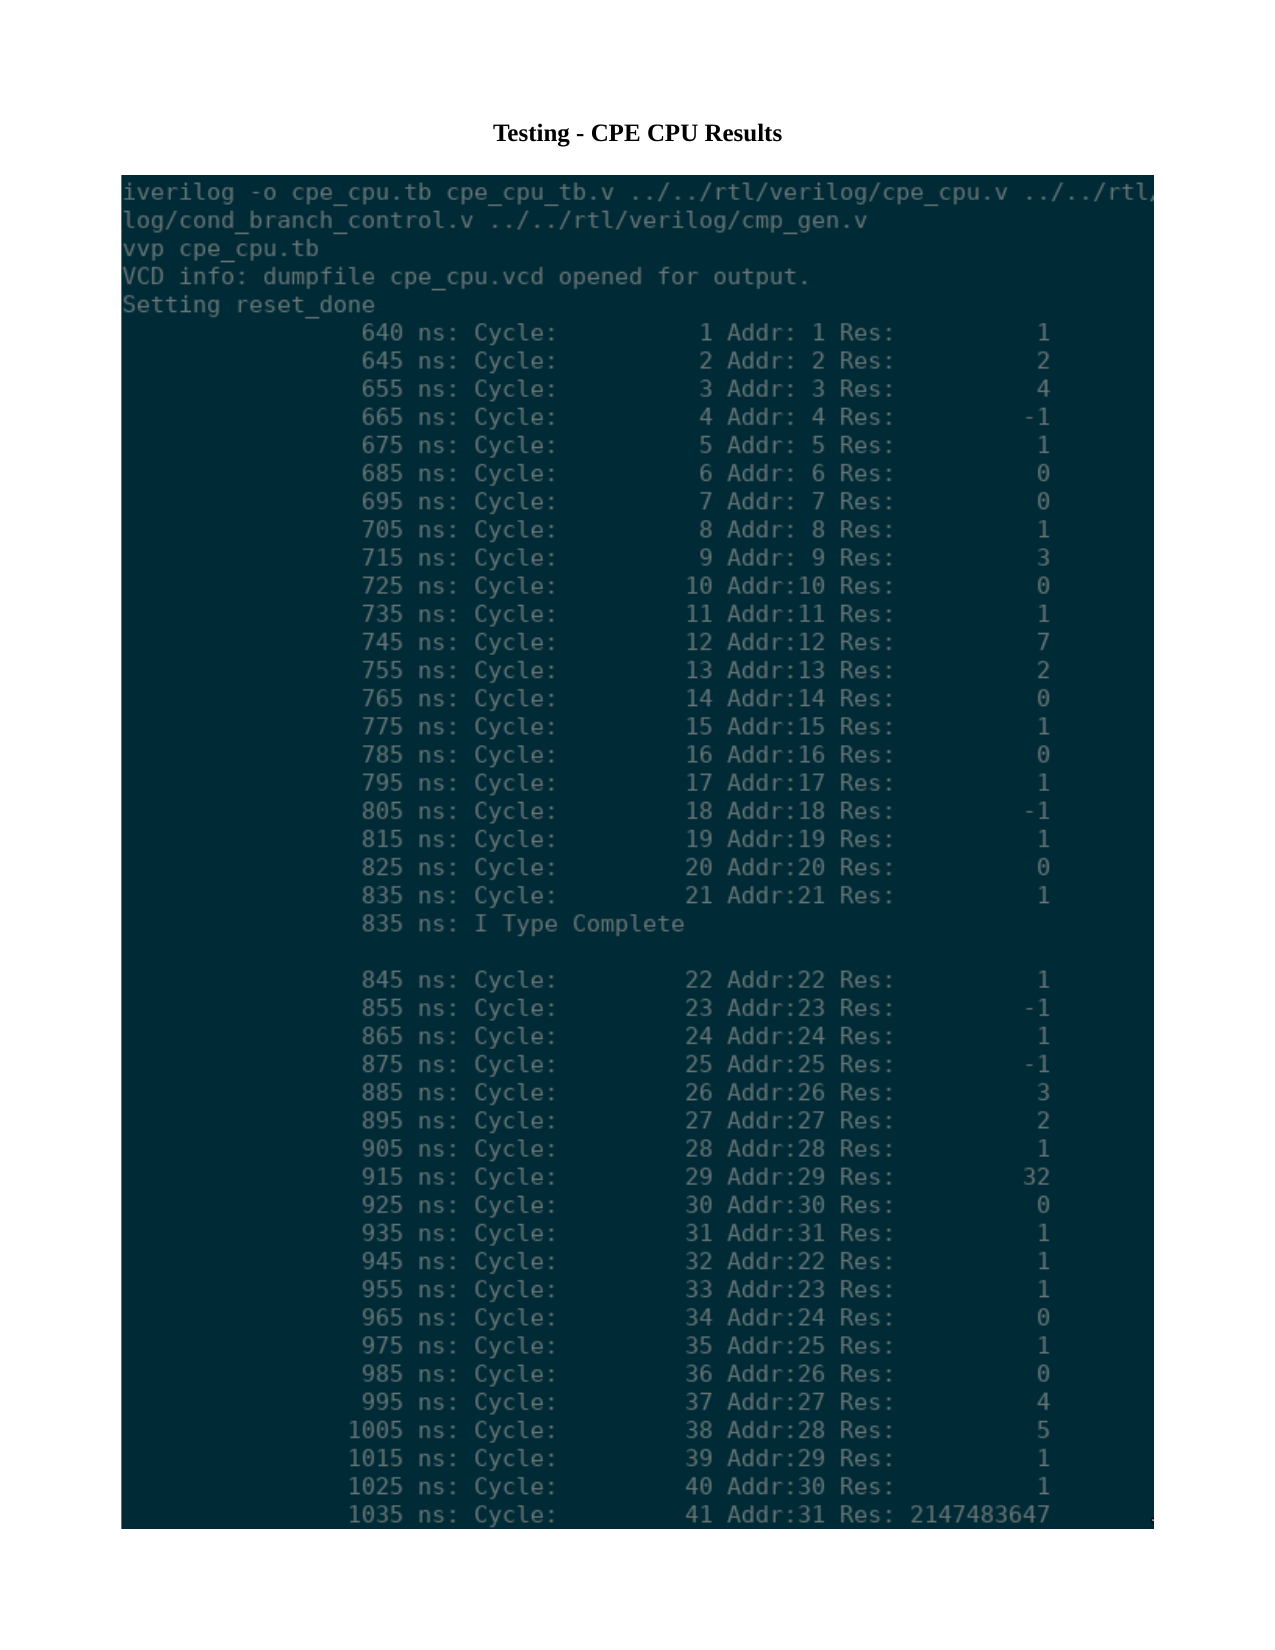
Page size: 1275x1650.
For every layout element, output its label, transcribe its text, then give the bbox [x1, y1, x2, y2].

picture [687, 1168, 697, 1184]
picture [756, 216, 782, 232]
picture [687, 1337, 697, 1353]
picture [532, 1454, 543, 1466]
picture [870, 1370, 880, 1381]
picture [180, 216, 191, 228]
picture [743, 1252, 753, 1269]
picture [1040, 436, 1048, 453]
picture [773, 328, 782, 340]
picture [773, 525, 782, 537]
picture [504, 694, 514, 706]
picture [532, 666, 543, 678]
picture [1040, 1140, 1048, 1156]
picture [504, 1370, 514, 1381]
picture [237, 244, 247, 256]
picture [476, 1168, 486, 1184]
picture [743, 1337, 753, 1353]
picture [743, 352, 753, 368]
picture [377, 1477, 388, 1494]
picture [728, 577, 741, 593]
picture [799, 1337, 810, 1353]
picture [434, 1116, 444, 1128]
picture [773, 1088, 782, 1100]
picture [181, 267, 191, 284]
picture [576, 216, 586, 227]
picture [870, 1313, 880, 1325]
picture [476, 1421, 486, 1438]
picture [841, 1055, 853, 1072]
picture [363, 1280, 374, 1297]
picture [209, 216, 219, 228]
picture [518, 1055, 528, 1072]
picture [773, 1454, 782, 1466]
picture [504, 1144, 514, 1156]
picture [293, 241, 303, 256]
picture [855, 976, 866, 987]
picture [728, 1449, 741, 1466]
picture [391, 971, 402, 987]
picture [701, 971, 711, 987]
picture [773, 807, 783, 819]
picture [799, 1365, 810, 1381]
picture [728, 1506, 741, 1522]
picture [532, 1257, 543, 1269]
picture [518, 1140, 528, 1156]
picture [702, 1506, 711, 1522]
picture [476, 1280, 486, 1297]
picture [462, 188, 472, 204]
picture [349, 216, 359, 228]
picture [729, 211, 739, 229]
picture [757, 436, 767, 453]
picture [504, 863, 514, 875]
picture [757, 887, 767, 903]
picture [574, 183, 585, 199]
picture [701, 802, 711, 819]
picture [364, 689, 374, 706]
picture [476, 886, 486, 903]
picture [870, 638, 880, 650]
picture [773, 1004, 783, 1016]
picture [743, 183, 752, 199]
picture [757, 1196, 767, 1213]
picture [855, 1313, 866, 1325]
picture [490, 1341, 500, 1358]
picture [490, 1482, 501, 1499]
picture [688, 661, 697, 678]
picture [996, 1506, 1006, 1522]
picture [674, 216, 682, 228]
picture [855, 750, 866, 762]
picture [434, 1201, 444, 1213]
picture [701, 216, 711, 228]
picture [377, 1083, 388, 1100]
picture [715, 216, 725, 232]
picture [490, 610, 500, 626]
picture [168, 188, 178, 199]
picture [476, 380, 486, 396]
picture [377, 521, 388, 537]
picture [532, 976, 542, 987]
picture [701, 830, 711, 847]
picture [391, 746, 402, 762]
picture [518, 774, 526, 790]
picture [1040, 605, 1048, 622]
picture [434, 469, 444, 481]
picture [743, 605, 753, 622]
picture [616, 211, 627, 229]
picture [855, 610, 866, 622]
picture [757, 1281, 767, 1297]
picture [799, 1168, 810, 1184]
picture [799, 1393, 810, 1410]
picture [532, 1510, 542, 1522]
picture [940, 188, 950, 199]
picture [688, 272, 698, 284]
picture [363, 1224, 374, 1241]
picture [687, 1309, 697, 1325]
picture [660, 216, 670, 227]
picture [799, 216, 810, 232]
picture [490, 328, 500, 345]
picture [391, 830, 402, 847]
picture [1038, 858, 1049, 875]
picture [702, 886, 711, 903]
picture [841, 830, 853, 847]
picture [799, 1421, 810, 1438]
picture [870, 1173, 880, 1184]
picture [391, 1477, 402, 1494]
picture [363, 188, 374, 204]
picture [378, 886, 388, 903]
picture [1038, 464, 1049, 481]
picture [687, 858, 697, 875]
picture [1040, 1224, 1048, 1241]
picture [434, 1257, 444, 1269]
picture [266, 216, 276, 227]
picture [701, 183, 711, 201]
picture [420, 1229, 430, 1241]
picture [589, 213, 598, 228]
picture [476, 521, 486, 537]
picture [870, 413, 880, 425]
picture [701, 464, 711, 481]
picture [166, 297, 176, 312]
picture [434, 1341, 444, 1353]
picture [420, 1482, 430, 1494]
picture [757, 1224, 767, 1241]
picture [743, 1506, 753, 1522]
picture [420, 863, 430, 875]
picture [490, 976, 500, 992]
picture [757, 183, 767, 201]
picture [812, 689, 824, 706]
picture [532, 1482, 542, 1494]
picture [701, 1449, 711, 1466]
picture [351, 1421, 359, 1438]
picture [349, 188, 359, 199]
picture [1038, 577, 1049, 593]
picture [870, 497, 880, 509]
picture [532, 779, 542, 790]
picture [391, 324, 402, 340]
picture [773, 1257, 782, 1269]
picture [743, 718, 753, 734]
picture [532, 891, 542, 903]
picture [701, 1337, 711, 1353]
picture [363, 774, 373, 790]
picture [1038, 661, 1049, 678]
picture [490, 807, 500, 823]
picture [420, 750, 430, 762]
picture [434, 1060, 444, 1072]
picture [757, 1168, 767, 1184]
picture [813, 1196, 824, 1213]
picture [912, 1506, 922, 1522]
picture [420, 638, 430, 650]
picture [279, 300, 289, 312]
picture [124, 211, 133, 228]
picture [743, 1084, 753, 1100]
picture [377, 1112, 388, 1128]
picture [378, 718, 388, 734]
picture [688, 577, 696, 593]
picture [420, 694, 430, 706]
picture [377, 1309, 388, 1325]
picture [813, 858, 824, 875]
picture [700, 408, 712, 425]
picture [420, 1088, 430, 1100]
picture [350, 267, 359, 284]
picture [504, 722, 514, 734]
picture [773, 441, 783, 453]
picture [391, 352, 402, 368]
picture [841, 1140, 853, 1156]
picture [773, 553, 782, 565]
picture [813, 718, 824, 734]
picture [815, 1224, 823, 1241]
picture [841, 188, 852, 199]
picture [855, 1454, 866, 1466]
picture [773, 1229, 783, 1241]
picture [728, 1337, 741, 1353]
picture [420, 1341, 430, 1353]
picture [729, 272, 739, 284]
picture [855, 863, 866, 875]
picture [870, 750, 880, 762]
picture [743, 1112, 753, 1128]
picture [757, 1365, 767, 1381]
picture [688, 830, 697, 847]
picture [518, 661, 528, 678]
picture [152, 188, 163, 199]
picture [434, 582, 444, 593]
picture [841, 774, 853, 790]
picture [813, 521, 824, 537]
picture [182, 188, 190, 199]
picture [855, 1341, 866, 1353]
picture [743, 774, 753, 790]
picture [701, 1083, 711, 1100]
picture [532, 328, 542, 340]
picture [392, 213, 401, 228]
picture [434, 553, 444, 565]
picture [476, 324, 486, 340]
picture [870, 441, 880, 453]
picture [841, 605, 853, 622]
picture [124, 244, 135, 256]
picture [801, 830, 809, 847]
picture [743, 1168, 753, 1184]
picture [757, 971, 767, 987]
picture [743, 1365, 753, 1381]
picture [504, 413, 514, 425]
picture [967, 1506, 977, 1522]
picture [785, 269, 795, 284]
picture [490, 863, 501, 880]
picture [870, 356, 880, 368]
picture [351, 1506, 359, 1522]
picture [518, 1168, 526, 1184]
picture [434, 525, 444, 537]
picture [532, 638, 543, 650]
picture [434, 1285, 444, 1297]
picture [757, 999, 767, 1016]
picture [757, 1421, 767, 1438]
picture [1039, 1280, 1049, 1297]
picture [870, 694, 880, 706]
picture [743, 549, 753, 565]
picture [773, 1116, 782, 1128]
picture [701, 380, 711, 396]
picture [687, 1112, 697, 1128]
picture [701, 1365, 711, 1381]
picture [841, 971, 853, 987]
picture [757, 1140, 767, 1156]
picture [813, 1083, 824, 1100]
picture [420, 722, 430, 734]
picture [813, 1421, 824, 1438]
picture [728, 661, 741, 678]
picture [1040, 774, 1048, 790]
picture [420, 1116, 430, 1128]
picture [476, 1140, 486, 1156]
picture [813, 1365, 824, 1381]
picture [363, 971, 388, 987]
picture [855, 891, 866, 903]
picture [757, 1478, 767, 1494]
picture [391, 1449, 402, 1466]
picture [870, 1257, 880, 1269]
picture [504, 385, 514, 396]
picture [476, 436, 486, 453]
picture [728, 1309, 741, 1325]
picture [757, 577, 767, 593]
picture [728, 352, 741, 368]
picture [855, 1510, 866, 1522]
picture [855, 835, 866, 847]
picture [321, 188, 331, 199]
picture [757, 464, 767, 481]
picture [773, 722, 782, 734]
picture [504, 328, 514, 340]
picture [476, 999, 486, 1016]
picture [379, 549, 387, 565]
picture [673, 919, 683, 931]
picture [1024, 1168, 1035, 1184]
picture [799, 1449, 810, 1466]
picture [800, 1224, 810, 1241]
picture [504, 1060, 514, 1072]
picture [490, 638, 500, 654]
picture [391, 1337, 402, 1353]
picture [855, 188, 866, 204]
picture [405, 272, 416, 288]
picture [841, 1196, 853, 1213]
picture [391, 886, 402, 903]
picture [420, 356, 430, 368]
picture [757, 1112, 767, 1128]
picture [490, 385, 500, 401]
picture [532, 863, 543, 875]
picture [519, 886, 528, 903]
picture [363, 1140, 374, 1156]
picture [773, 582, 783, 593]
picture [377, 1027, 388, 1044]
picture [757, 1027, 767, 1044]
picture [532, 807, 542, 819]
picture [420, 1454, 430, 1466]
picture [434, 328, 444, 340]
picture [363, 1196, 374, 1213]
picture [855, 413, 866, 425]
picture [801, 802, 809, 819]
picture [363, 915, 374, 931]
picture [420, 441, 430, 453]
picture [490, 582, 500, 598]
picture [363, 216, 374, 228]
picture [870, 1116, 880, 1128]
picture [166, 211, 176, 229]
picture [420, 1285, 430, 1297]
picture [814, 886, 824, 903]
picture [743, 436, 753, 453]
picture [773, 1201, 783, 1213]
picture [321, 267, 331, 284]
picture [632, 915, 640, 931]
picture [195, 300, 205, 312]
picture [476, 605, 486, 622]
picture [1040, 1027, 1048, 1044]
picture [1038, 1196, 1049, 1213]
picture [801, 718, 809, 734]
picture [743, 216, 753, 228]
picture [391, 1393, 402, 1410]
picture [519, 324, 528, 340]
picture [855, 638, 866, 650]
picture [773, 610, 783, 622]
picture [504, 807, 514, 819]
picture [757, 774, 767, 790]
picture [757, 352, 767, 368]
picture [476, 802, 486, 819]
picture [532, 750, 542, 762]
picture [364, 549, 374, 565]
picture [773, 891, 782, 903]
picture [1038, 1168, 1049, 1184]
picture [532, 1173, 542, 1184]
picture [363, 380, 374, 396]
picture [686, 1506, 696, 1522]
picture [688, 605, 696, 622]
picture [546, 919, 557, 931]
picture [504, 976, 514, 987]
picture [870, 1144, 880, 1156]
picture [659, 916, 668, 931]
picture [379, 830, 387, 847]
picture [841, 436, 853, 453]
picture [688, 774, 696, 790]
picture [801, 661, 809, 678]
picture [616, 272, 627, 284]
picture [813, 633, 824, 650]
picture [476, 858, 486, 875]
picture [773, 750, 782, 762]
picture [377, 1365, 388, 1381]
picture [1038, 352, 1049, 368]
picture [504, 666, 514, 678]
picture [870, 1510, 880, 1522]
picture [434, 976, 444, 987]
picture [518, 971, 526, 987]
picture [138, 244, 149, 256]
picture [701, 1168, 711, 1184]
picture [701, 436, 711, 453]
picture [855, 1426, 866, 1438]
picture [815, 188, 823, 199]
text Testing - CPE CPU Results [118, 118, 1157, 147]
picture [180, 244, 190, 256]
picture [307, 239, 317, 256]
picture [420, 610, 430, 622]
picture [1040, 971, 1048, 987]
picture [490, 553, 500, 570]
picture [434, 863, 444, 875]
picture [1037, 380, 1049, 396]
picture [630, 267, 641, 284]
picture [434, 497, 444, 509]
picture [812, 1309, 822, 1325]
picture [773, 1341, 782, 1353]
picture [476, 746, 486, 762]
picture [743, 1281, 753, 1297]
picture [813, 1252, 824, 1269]
picture [728, 830, 741, 847]
picture [855, 469, 866, 481]
picture [504, 638, 514, 650]
picture [490, 356, 500, 373]
picture [420, 469, 430, 481]
picture [855, 582, 866, 593]
picture [350, 1477, 359, 1494]
picture [490, 1370, 500, 1386]
picture [1040, 1055, 1049, 1072]
picture [841, 1309, 853, 1325]
picture [377, 408, 388, 425]
picture [434, 1004, 444, 1016]
picture [799, 858, 810, 875]
picture [378, 436, 388, 453]
picture [799, 1252, 810, 1269]
picture [841, 1252, 853, 1269]
picture [813, 1055, 824, 1072]
picture [757, 1337, 767, 1353]
picture [504, 1229, 514, 1241]
picture [814, 661, 824, 678]
picture [898, 188, 908, 204]
picture [982, 1506, 992, 1522]
picture [434, 1032, 444, 1044]
picture [743, 690, 753, 706]
picture [504, 1341, 514, 1353]
picture [870, 553, 880, 565]
picture [378, 605, 388, 622]
picture [490, 1398, 500, 1414]
picture [292, 272, 317, 288]
picture [701, 352, 711, 368]
picture [363, 1449, 374, 1466]
picture [1038, 1309, 1049, 1325]
picture [420, 216, 430, 228]
picture [813, 1477, 824, 1494]
picture [773, 1144, 782, 1156]
picture [687, 1140, 697, 1156]
picture [799, 999, 810, 1016]
picture [391, 577, 402, 593]
picture [504, 1116, 514, 1128]
picture [687, 1365, 697, 1381]
picture [420, 1201, 430, 1213]
picture [420, 413, 430, 425]
picture [420, 582, 430, 593]
picture [757, 802, 767, 819]
picture [504, 1313, 514, 1325]
picture [687, 886, 697, 903]
picture [504, 469, 514, 481]
picture [476, 1252, 486, 1269]
picture [1039, 1477, 1049, 1494]
picture [476, 1393, 486, 1410]
picture [870, 610, 880, 622]
picture [799, 1027, 810, 1044]
picture [518, 436, 528, 453]
picture [532, 1116, 542, 1128]
picture [659, 267, 669, 284]
picture [773, 356, 782, 368]
picture [1040, 324, 1049, 340]
picture [1039, 633, 1049, 650]
picture [377, 746, 388, 762]
picture [815, 324, 823, 340]
picture [701, 1421, 711, 1438]
picture [504, 497, 514, 509]
picture [476, 915, 486, 931]
picture [743, 464, 753, 481]
picture [434, 1454, 444, 1466]
picture [743, 999, 753, 1016]
picture [152, 297, 162, 312]
picture [377, 577, 388, 593]
picture [855, 1201, 866, 1213]
picture [351, 1449, 359, 1466]
picture [841, 549, 853, 565]
picture [335, 267, 345, 284]
picture [757, 324, 767, 340]
picture [870, 779, 880, 790]
picture [532, 441, 543, 453]
picture [490, 1116, 500, 1133]
picture [490, 413, 500, 429]
picture [813, 216, 824, 228]
picture [855, 779, 866, 790]
picture [603, 211, 611, 228]
picture [138, 188, 149, 199]
picture [504, 582, 514, 593]
picture [743, 521, 753, 537]
picture [1039, 886, 1049, 903]
picture [800, 1196, 810, 1213]
picture [434, 356, 444, 368]
picture [701, 661, 711, 678]
picture [773, 666, 782, 678]
picture [927, 1506, 936, 1522]
picture [701, 1140, 711, 1156]
picture [773, 1370, 783, 1381]
picture [377, 380, 388, 396]
picture [532, 525, 542, 537]
picture [701, 718, 711, 734]
picture [700, 689, 711, 706]
picture [490, 1144, 500, 1161]
picture [519, 718, 528, 734]
picture [519, 492, 528, 509]
picture [504, 441, 514, 453]
picture [251, 244, 261, 260]
picture [420, 553, 430, 565]
picture [1038, 689, 1049, 706]
picture [841, 999, 853, 1016]
picture [518, 577, 526, 593]
picture [855, 497, 866, 509]
picture [377, 464, 388, 481]
picture [757, 690, 767, 706]
picture [773, 835, 783, 847]
picture [532, 582, 542, 593]
picture [1040, 1449, 1049, 1466]
picture [490, 750, 500, 767]
picture [1137, 183, 1145, 199]
picture [181, 296, 191, 312]
picture [363, 408, 374, 425]
picture [855, 1004, 866, 1016]
picture [743, 1421, 753, 1438]
picture [434, 1173, 444, 1184]
picture [1040, 802, 1048, 819]
picture [532, 267, 542, 284]
picture [813, 1449, 824, 1466]
picture [363, 577, 373, 593]
picture [743, 887, 753, 903]
picture [518, 188, 528, 204]
picture [757, 1084, 767, 1100]
picture [532, 1201, 542, 1213]
picture [841, 1365, 853, 1381]
picture [1038, 1393, 1050, 1409]
picture [728, 1280, 741, 1297]
picture [687, 1252, 697, 1269]
picture [773, 863, 782, 875]
picture [209, 188, 219, 199]
picture [363, 1365, 374, 1381]
picture [532, 1229, 543, 1241]
picture [813, 464, 824, 481]
picture [870, 1482, 880, 1494]
picture [518, 1337, 528, 1353]
picture [490, 441, 500, 457]
picture [363, 999, 374, 1016]
picture [801, 633, 809, 650]
picture [841, 1168, 853, 1184]
picture [504, 750, 514, 762]
picture [209, 300, 219, 317]
picture [363, 1506, 374, 1522]
picture [743, 971, 753, 987]
picture [490, 666, 501, 683]
picture [363, 1477, 374, 1494]
picture [377, 858, 388, 875]
picture [518, 1196, 527, 1213]
picture [743, 746, 753, 762]
picture [815, 1506, 823, 1522]
picture [688, 718, 697, 734]
picture [490, 1004, 500, 1020]
picture [476, 1027, 486, 1044]
picture [812, 1027, 825, 1044]
picture [954, 188, 964, 204]
picture [391, 549, 402, 565]
picture [855, 1398, 866, 1410]
picture [773, 1510, 782, 1522]
picture [728, 436, 741, 453]
picture [434, 722, 444, 734]
picture [391, 1506, 402, 1522]
picture [757, 1393, 767, 1410]
picture [870, 1004, 880, 1016]
picture [757, 830, 767, 847]
picture [364, 661, 374, 678]
picture [728, 1477, 741, 1494]
picture [490, 1032, 500, 1048]
picture [209, 267, 219, 284]
picture [644, 216, 655, 228]
picture [518, 272, 528, 284]
picture [701, 492, 711, 509]
picture [701, 746, 711, 762]
picture [391, 1224, 402, 1241]
picture [841, 1449, 853, 1466]
picture [363, 1027, 374, 1044]
picture [801, 774, 809, 790]
picture [490, 891, 501, 908]
picture [702, 324, 711, 340]
picture [1126, 185, 1131, 199]
picture [757, 605, 767, 622]
picture [476, 689, 486, 706]
picture [813, 746, 824, 762]
picture [870, 891, 880, 903]
picture [434, 750, 444, 762]
picture [434, 1144, 444, 1156]
picture [728, 464, 741, 481]
picture [504, 610, 514, 622]
picture [841, 521, 853, 537]
picture [728, 408, 741, 425]
picture [728, 633, 741, 650]
picture [1040, 408, 1048, 425]
picture [238, 300, 248, 312]
picture [870, 385, 880, 396]
picture [688, 802, 696, 819]
picture [743, 633, 753, 650]
picture [841, 1027, 853, 1044]
picture [476, 971, 486, 987]
picture [391, 1168, 402, 1184]
picture [701, 1477, 711, 1494]
picture [757, 1309, 767, 1325]
picture [420, 497, 430, 509]
picture [841, 408, 853, 425]
picture [152, 244, 163, 260]
picture [377, 1421, 388, 1438]
picture [391, 1421, 402, 1438]
picture [728, 746, 741, 762]
picture [363, 300, 374, 312]
picture [532, 553, 542, 565]
picture [743, 493, 753, 509]
picture [476, 661, 486, 678]
picture [841, 1112, 853, 1128]
picture [518, 380, 526, 396]
picture [420, 1370, 430, 1381]
picture [420, 807, 430, 819]
picture [841, 1083, 853, 1100]
picture [773, 1398, 783, 1410]
picture [519, 1477, 528, 1494]
picture [673, 272, 683, 284]
picture [743, 408, 753, 425]
picture [588, 272, 599, 284]
picture [434, 1510, 444, 1522]
picture [715, 272, 725, 284]
picture [1038, 746, 1049, 762]
picture [377, 188, 388, 199]
picture [152, 267, 163, 284]
picture [391, 999, 402, 1016]
picture [813, 1168, 824, 1184]
picture [335, 300, 345, 312]
picture [814, 774, 824, 790]
picture [448, 272, 458, 284]
picture [420, 1173, 430, 1184]
picture [532, 497, 542, 509]
picture [757, 1252, 767, 1269]
picture [728, 999, 741, 1016]
picture [855, 1482, 866, 1494]
picture [476, 830, 486, 847]
picture [504, 1426, 514, 1438]
picture [409, 184, 414, 199]
picture [391, 1252, 402, 1269]
picture [490, 1313, 500, 1330]
picture [728, 549, 741, 565]
picture [855, 1088, 866, 1100]
picture [728, 1112, 741, 1128]
picture [378, 1224, 388, 1241]
picture [377, 216, 388, 228]
picture [728, 380, 741, 396]
picture [476, 1055, 486, 1072]
picture [743, 1478, 753, 1494]
picture [728, 1140, 741, 1156]
picture [532, 694, 542, 706]
picture [391, 1196, 402, 1213]
picture [321, 211, 331, 228]
picture [490, 1060, 501, 1077]
picture [687, 1224, 697, 1241]
picture [462, 272, 472, 288]
picture [434, 1088, 444, 1100]
picture [563, 184, 569, 199]
picture [476, 1337, 486, 1353]
picture [855, 694, 866, 706]
picture [504, 272, 514, 284]
picture [307, 216, 317, 228]
picture [434, 694, 444, 706]
picture [773, 1285, 782, 1297]
picture [870, 863, 880, 875]
picture [420, 1060, 430, 1072]
picture [476, 1224, 486, 1241]
picture [490, 1510, 500, 1527]
picture [504, 1032, 514, 1044]
picture [728, 1224, 741, 1241]
picture [378, 1055, 388, 1072]
picture [519, 689, 528, 706]
picture [813, 380, 824, 396]
picture [870, 722, 880, 734]
picture [518, 802, 527, 819]
picture [420, 1004, 430, 1016]
picture [773, 1482, 782, 1494]
picture [377, 661, 388, 678]
picture [813, 1337, 824, 1353]
picture [1039, 1506, 1049, 1522]
picture [195, 244, 205, 260]
picture [841, 464, 853, 481]
picture [855, 385, 866, 396]
picture [828, 183, 836, 199]
picture [391, 633, 402, 650]
picture [363, 605, 373, 621]
picture [841, 661, 853, 678]
picture [701, 1055, 711, 1072]
picture [773, 638, 783, 650]
picture [687, 999, 697, 1016]
picture [814, 1112, 824, 1128]
picture [855, 1116, 866, 1128]
picture [773, 497, 782, 509]
picture [728, 1083, 741, 1100]
picture [757, 718, 767, 734]
picture [518, 830, 528, 847]
picture [490, 694, 501, 711]
picture [688, 746, 697, 762]
picture [476, 577, 486, 593]
picture [476, 352, 486, 368]
picture [391, 718, 402, 734]
picture [476, 492, 486, 509]
picture [743, 1055, 753, 1072]
picture [687, 1055, 697, 1072]
picture [504, 356, 514, 368]
picture [504, 1257, 514, 1269]
picture [391, 436, 402, 453]
picture [728, 1027, 741, 1044]
picture [518, 408, 527, 425]
picture [574, 915, 584, 931]
picture [378, 1337, 388, 1353]
picture [855, 1032, 866, 1044]
picture [321, 296, 331, 312]
picture [560, 272, 570, 284]
picture [265, 188, 275, 199]
picture [504, 779, 514, 790]
picture [420, 1398, 430, 1410]
picture [701, 577, 711, 593]
picture [1040, 718, 1049, 734]
picture [870, 1398, 880, 1410]
picture [743, 577, 753, 593]
picture [1038, 1365, 1049, 1381]
picture [391, 1365, 402, 1381]
picture [743, 380, 753, 396]
picture [363, 1252, 388, 1269]
picture [391, 408, 402, 425]
picture [434, 441, 444, 453]
picture [518, 746, 528, 762]
picture [841, 1421, 853, 1438]
picture [799, 1477, 810, 1494]
picture [293, 297, 303, 312]
picture [377, 1280, 388, 1297]
picture [420, 1144, 430, 1156]
picture [813, 549, 824, 565]
picture [391, 1112, 402, 1128]
picture [377, 492, 388, 509]
picture [996, 188, 1006, 199]
picture [841, 492, 853, 509]
picture [743, 1449, 753, 1466]
picture [532, 1032, 543, 1044]
picture [855, 553, 866, 565]
picture [476, 408, 486, 425]
picture [476, 1506, 486, 1522]
picture [855, 666, 866, 678]
picture [841, 324, 853, 340]
picture [532, 1285, 542, 1297]
picture [518, 919, 528, 936]
picture [1052, 183, 1063, 201]
picture [363, 1337, 374, 1353]
picture [855, 525, 866, 537]
picture [532, 1088, 542, 1100]
picture [363, 1083, 374, 1100]
picture [194, 216, 205, 228]
picture [799, 1083, 810, 1100]
picture [420, 835, 430, 847]
picture [812, 408, 825, 424]
picture [757, 1055, 767, 1072]
picture [532, 1060, 543, 1072]
picture [379, 1168, 387, 1184]
picture [728, 718, 741, 734]
picture [1040, 1337, 1048, 1353]
picture [701, 1196, 711, 1213]
picture [504, 891, 514, 903]
picture [391, 464, 402, 481]
picture [1039, 549, 1049, 565]
picture [813, 971, 824, 987]
picture [519, 1112, 528, 1128]
picture [841, 1224, 853, 1241]
picture [434, 211, 443, 228]
picture [391, 915, 402, 931]
picture [376, 633, 389, 650]
picture [490, 497, 501, 514]
picture [939, 1506, 949, 1522]
picture [701, 858, 711, 875]
picture [391, 661, 402, 678]
picture [870, 1060, 880, 1072]
picture [728, 774, 741, 790]
picture [659, 183, 669, 201]
picture [532, 385, 542, 396]
picture [841, 802, 853, 819]
picture [855, 1144, 866, 1156]
picture [701, 633, 711, 650]
picture [855, 1257, 866, 1269]
picture [420, 666, 430, 678]
picture [813, 577, 824, 593]
picture [504, 1285, 514, 1297]
picture [813, 436, 824, 453]
picture [732, 185, 737, 199]
picture [757, 408, 767, 425]
picture [363, 858, 374, 875]
picture [743, 1196, 753, 1213]
picture [504, 1201, 514, 1213]
picture [434, 1370, 444, 1381]
picture [686, 1477, 697, 1494]
picture [124, 295, 134, 312]
picture [743, 1027, 753, 1044]
picture [728, 1168, 741, 1184]
picture [434, 385, 444, 396]
picture [813, 802, 824, 819]
picture [138, 300, 149, 312]
picture [363, 1112, 374, 1128]
picture [279, 216, 289, 228]
picture [701, 999, 711, 1016]
picture [743, 661, 753, 678]
picture [728, 886, 741, 903]
picture [841, 689, 853, 706]
picture [407, 216, 417, 227]
picture [1040, 1252, 1049, 1269]
picture [757, 272, 767, 289]
picture [434, 1426, 444, 1438]
picture [560, 211, 570, 229]
picture [870, 1201, 880, 1213]
picture [518, 1252, 528, 1269]
picture [391, 774, 402, 790]
picture [773, 1313, 782, 1325]
picture [363, 1393, 374, 1410]
picture [434, 666, 444, 678]
picture [420, 1032, 430, 1044]
picture [799, 1112, 810, 1128]
picture [518, 605, 527, 622]
picture [687, 1393, 697, 1410]
picture [841, 858, 853, 875]
picture [827, 216, 838, 228]
picture [855, 1173, 866, 1184]
picture [532, 610, 542, 622]
picture [377, 1196, 388, 1213]
picture [771, 272, 781, 284]
picture [434, 413, 444, 425]
picture [870, 183, 880, 201]
picture [532, 1426, 543, 1438]
picture [813, 830, 824, 847]
picture [855, 807, 866, 819]
picture [490, 722, 500, 739]
picture [490, 1257, 501, 1274]
picture [1039, 1083, 1049, 1100]
picture [703, 1224, 711, 1241]
picture [870, 469, 880, 481]
picture [1040, 830, 1048, 847]
picture [757, 661, 767, 678]
picture [138, 216, 149, 228]
picture [728, 1421, 741, 1438]
picture [364, 521, 374, 537]
picture [757, 746, 767, 762]
picture [448, 188, 458, 199]
picture [420, 1510, 430, 1522]
picture [377, 774, 388, 790]
picture [434, 610, 444, 622]
picture [701, 1280, 711, 1297]
picture [363, 886, 374, 903]
picture [420, 1257, 430, 1269]
picture [518, 999, 527, 1016]
picture [476, 774, 486, 790]
picture [265, 300, 275, 312]
picture [757, 380, 767, 396]
picture [773, 1060, 782, 1072]
picture [703, 605, 711, 622]
picture [687, 1083, 697, 1100]
picture [490, 1088, 501, 1105]
picture [518, 1365, 526, 1381]
picture [728, 858, 741, 875]
picture [532, 1370, 542, 1381]
picture [801, 188, 811, 199]
picture [519, 1083, 528, 1100]
picture [757, 549, 767, 565]
picture [152, 216, 163, 232]
picture [841, 1506, 853, 1522]
picture [870, 1285, 880, 1297]
picture [1040, 521, 1049, 537]
picture [518, 633, 528, 650]
picture [504, 553, 514, 565]
picture [434, 919, 444, 931]
picture [419, 272, 430, 284]
picture [884, 188, 894, 199]
picture [363, 1309, 374, 1325]
picture [728, 1252, 741, 1269]
picture [728, 492, 741, 509]
picture [391, 380, 402, 396]
picture [841, 1280, 853, 1297]
picture [364, 718, 374, 734]
picture [801, 746, 809, 762]
picture [855, 441, 866, 453]
picture [728, 605, 741, 622]
picture [195, 272, 205, 284]
picture [717, 188, 726, 199]
picture [728, 1055, 741, 1072]
picture [532, 835, 543, 847]
picture [195, 183, 203, 199]
picture [265, 244, 275, 256]
picture [701, 549, 711, 565]
picture [799, 1055, 810, 1072]
picture [700, 1027, 712, 1044]
picture [363, 1421, 374, 1438]
picture [363, 1168, 374, 1184]
picture [519, 1309, 528, 1325]
picture [504, 188, 514, 199]
picture [870, 328, 880, 340]
picture [293, 188, 303, 199]
picture [757, 521, 767, 537]
picture [391, 492, 402, 509]
picture [377, 999, 388, 1016]
picture [251, 300, 261, 312]
picture [1040, 999, 1048, 1016]
picture [588, 919, 627, 936]
picture [504, 1173, 514, 1184]
picture [1110, 188, 1120, 199]
picture [504, 915, 514, 931]
picture [702, 1112, 711, 1128]
picture [856, 216, 866, 228]
picture [377, 1506, 388, 1522]
picture [364, 746, 374, 762]
picture [519, 1280, 528, 1297]
picture [518, 1393, 527, 1410]
picture [391, 1309, 402, 1325]
picture [518, 464, 528, 481]
picture [701, 1252, 711, 1269]
picture [476, 1477, 486, 1494]
picture [391, 802, 402, 819]
picture [490, 1229, 500, 1245]
picture [223, 272, 233, 284]
picture [870, 1341, 880, 1353]
picture [799, 971, 810, 987]
picture [773, 1032, 783, 1044]
picture [490, 1285, 501, 1302]
picture [420, 919, 430, 931]
picture [363, 492, 374, 509]
picture [504, 1510, 514, 1522]
picture [363, 1055, 374, 1072]
picture [687, 1280, 697, 1297]
picture [870, 1229, 880, 1241]
picture [773, 779, 783, 790]
picture [870, 835, 880, 847]
picture [855, 356, 866, 368]
picture [855, 722, 866, 734]
picture [532, 1341, 542, 1353]
picture [855, 1285, 866, 1297]
picture [391, 521, 402, 537]
picture [379, 1449, 387, 1466]
picture [138, 267, 148, 284]
picture [434, 779, 444, 790]
picture [377, 1140, 388, 1156]
picture [815, 605, 823, 622]
picture [532, 1004, 542, 1016]
picture [743, 802, 753, 819]
picture [870, 1426, 880, 1438]
picture [771, 188, 781, 199]
picture [728, 971, 741, 987]
picture [532, 188, 542, 199]
picture [504, 1004, 514, 1016]
picture [279, 272, 289, 284]
picture [687, 1027, 697, 1044]
picture [251, 211, 261, 228]
picture [490, 1173, 500, 1189]
picture [687, 211, 696, 228]
picture [532, 413, 542, 425]
picture [1038, 1112, 1049, 1128]
picture [799, 1506, 810, 1522]
picture [799, 1280, 810, 1297]
picture [728, 1196, 741, 1213]
picture [1038, 1421, 1049, 1438]
picture [773, 694, 782, 706]
picture [518, 858, 528, 875]
picture [434, 835, 444, 847]
picture [476, 188, 486, 199]
picture [476, 1196, 486, 1213]
picture [855, 1060, 866, 1072]
picture [855, 1370, 866, 1381]
picture [490, 835, 500, 851]
picture [518, 352, 528, 368]
picture [490, 469, 501, 486]
picture [841, 746, 853, 762]
picture [420, 1426, 430, 1438]
picture [476, 1309, 486, 1325]
picture [688, 689, 697, 706]
picture [420, 976, 430, 987]
picture [391, 272, 401, 284]
picture [870, 1032, 880, 1044]
picture [208, 244, 219, 256]
picture [773, 1173, 783, 1184]
picture [814, 999, 824, 1016]
picture [391, 1055, 402, 1072]
picture [773, 1426, 783, 1438]
picture [870, 582, 880, 593]
picture [743, 324, 753, 340]
picture [476, 1083, 486, 1100]
picture [307, 188, 317, 204]
picture [223, 188, 233, 204]
picture [391, 1280, 402, 1297]
picture [363, 633, 374, 650]
picture [532, 1398, 542, 1410]
picture [420, 328, 430, 340]
picture [688, 633, 697, 650]
picture [701, 521, 711, 537]
picture [420, 525, 430, 537]
picture [518, 549, 528, 565]
picture [870, 1454, 880, 1466]
picture [728, 324, 741, 340]
picture [490, 779, 500, 795]
picture [728, 1365, 741, 1381]
picture [420, 385, 430, 396]
picture [363, 436, 374, 453]
picture [728, 521, 741, 537]
picture [870, 1088, 880, 1100]
picture [377, 915, 388, 931]
picture [532, 1144, 542, 1156]
picture [841, 577, 853, 593]
picture [519, 1506, 528, 1522]
picture [743, 1140, 753, 1156]
picture [813, 1393, 824, 1409]
picture [773, 469, 782, 481]
picture [532, 722, 542, 734]
picture [728, 802, 741, 819]
picture [519, 521, 528, 537]
picture [420, 1313, 430, 1325]
picture [391, 858, 402, 875]
picture [814, 492, 824, 509]
picture [687, 1421, 697, 1438]
picture [476, 1449, 486, 1466]
picture [476, 549, 486, 565]
picture [391, 1140, 402, 1156]
picture [1095, 183, 1105, 201]
picture [377, 1393, 388, 1410]
picture [391, 689, 402, 706]
picture [391, 605, 402, 622]
picture [602, 272, 613, 284]
picture [518, 1027, 528, 1044]
picture [785, 188, 796, 199]
picture [701, 774, 711, 790]
picture [799, 1309, 810, 1325]
picture [476, 464, 486, 481]
picture [420, 183, 430, 199]
picture [841, 352, 853, 368]
picture [532, 1313, 542, 1325]
picture [223, 211, 233, 228]
picture [968, 188, 978, 199]
picture [434, 1398, 444, 1410]
picture [728, 1393, 741, 1410]
picture [476, 272, 486, 284]
picture [912, 188, 922, 199]
picture [121, 267, 136, 284]
picture [1010, 1506, 1033, 1522]
picture [841, 1393, 853, 1410]
picture [955, 1506, 964, 1522]
picture [504, 1454, 514, 1466]
picture [773, 976, 783, 987]
picture [476, 1112, 486, 1128]
picture [841, 1477, 853, 1494]
picture [476, 633, 486, 650]
picture [490, 1201, 500, 1217]
picture [743, 269, 753, 284]
picture [532, 919, 542, 936]
picture [504, 1088, 514, 1100]
picture [420, 779, 430, 790]
picture [743, 858, 753, 875]
picture [870, 666, 880, 678]
picture [813, 1140, 824, 1156]
picture [743, 1224, 753, 1241]
picture [126, 188, 134, 199]
picture [841, 718, 853, 734]
picture [773, 385, 783, 396]
picture [434, 1313, 444, 1325]
picture [391, 1027, 402, 1044]
picture [799, 886, 810, 903]
picture [757, 1506, 767, 1522]
picture [434, 1229, 444, 1241]
picture [602, 188, 613, 199]
picture [490, 1426, 500, 1442]
picture [518, 1421, 528, 1438]
picture [870, 807, 880, 819]
picture [504, 525, 514, 537]
picture [504, 1398, 514, 1410]
picture [743, 830, 753, 847]
picture [532, 356, 542, 368]
picture [841, 1337, 853, 1353]
picture [434, 638, 444, 650]
picture [814, 1280, 824, 1297]
picture [349, 300, 360, 312]
picture [363, 830, 374, 847]
picture [504, 1482, 514, 1494]
picture [870, 525, 880, 537]
picture [377, 802, 388, 819]
picture [687, 1196, 697, 1213]
picture [574, 272, 585, 288]
picture [855, 328, 866, 340]
picture [701, 1393, 711, 1409]
picture [700, 1309, 710, 1325]
picture [687, 1449, 697, 1466]
picture [434, 807, 444, 819]
picture [434, 1482, 444, 1494]
picture [799, 1140, 810, 1156]
picture [293, 216, 303, 228]
picture [813, 352, 824, 368]
picture [518, 211, 528, 229]
picture [728, 689, 741, 706]
picture [363, 352, 388, 368]
picture [462, 216, 472, 228]
picture [801, 605, 809, 622]
picture [757, 493, 767, 509]
picture [841, 380, 853, 396]
picture [757, 1449, 767, 1466]
picture [490, 525, 500, 542]
picture [1038, 492, 1049, 509]
picture [743, 1309, 753, 1325]
picture [800, 689, 809, 706]
picture [476, 1365, 486, 1381]
picture [504, 835, 514, 847]
picture [855, 1229, 866, 1241]
picture [773, 413, 783, 425]
picture [490, 1454, 501, 1471]
picture [265, 267, 275, 284]
picture [841, 633, 853, 650]
picture [532, 469, 543, 481]
picture [743, 1393, 753, 1410]
picture [476, 718, 486, 734]
picture [518, 1449, 528, 1466]
picture [363, 802, 374, 819]
picture [841, 886, 853, 903]
picture [757, 858, 767, 875]
picture [518, 1224, 528, 1241]
picture [377, 689, 388, 706]
picture [757, 633, 767, 650]
picture [391, 1083, 402, 1100]
picture [644, 919, 655, 931]
picture [870, 976, 880, 987]
picture [363, 272, 374, 284]
picture [630, 216, 641, 228]
picture [801, 577, 809, 593]
picture [363, 324, 386, 340]
picture [434, 891, 444, 903]
picture [687, 971, 697, 987]
picture [363, 464, 374, 481]
picture [420, 891, 430, 903]
